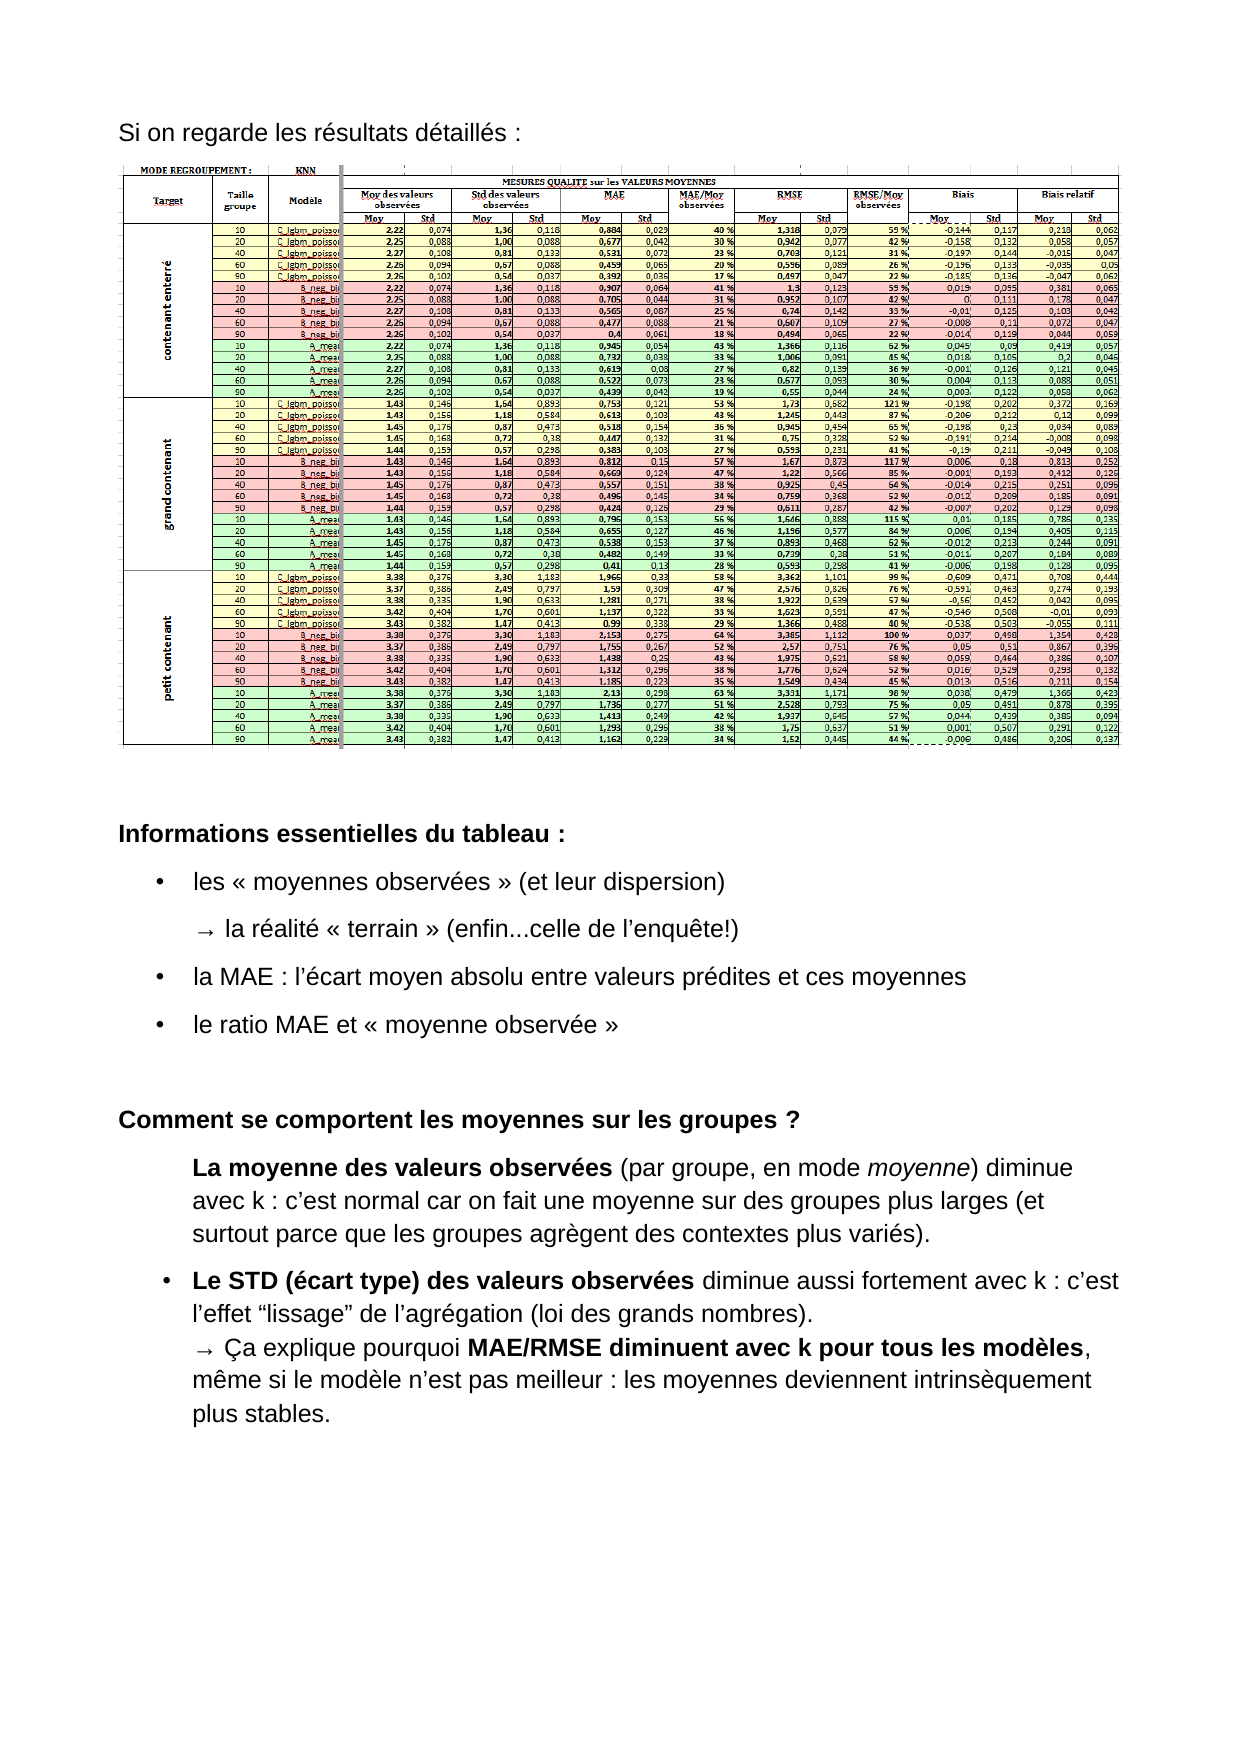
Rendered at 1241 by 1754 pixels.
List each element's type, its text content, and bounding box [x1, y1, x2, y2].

text Comment se comportent les moyennes sur les groupes ? [118, 1105, 1122, 1134]
picture [118, 165, 1123, 749]
list La moyenne des valeurs observées (par groupe, en mode moyenne) diminue avec k : c’est normal car on fait une moyenne sur des groupes plus larges (et surtout parce que les groupes agrègent des contextes plus variés). [162, 1153, 1122, 1247]
list le ratio MAE et « moyenne observée » [156, 1010, 1122, 1039]
list la MAE : l’écart moyen absolu entre valeurs prédites et ces moyennes [156, 962, 1122, 991]
list Le STD (écart type) des valeurs observées diminue aussi fortement avec k : c’est l’effet “lissage” de l’agrégation (loi des grands nombres). → Ça explique pourquoi MAE/RMSE diminuent avec k pour tous les modèles, même si le modèle n’est pas meilleur : les moyennes deviennent intrinsèquement plus stables. [162, 1266, 1122, 1427]
text Si on regarde les résultats détaillés : [118, 118, 1122, 147]
list → la réalité « terrain » (enfin...celle de l’enquête!) [156, 914, 1122, 943]
list les « moyennes observées » (et leur dispersion) [156, 867, 1122, 896]
text Informations essentielles du tableau : [118, 819, 1122, 848]
